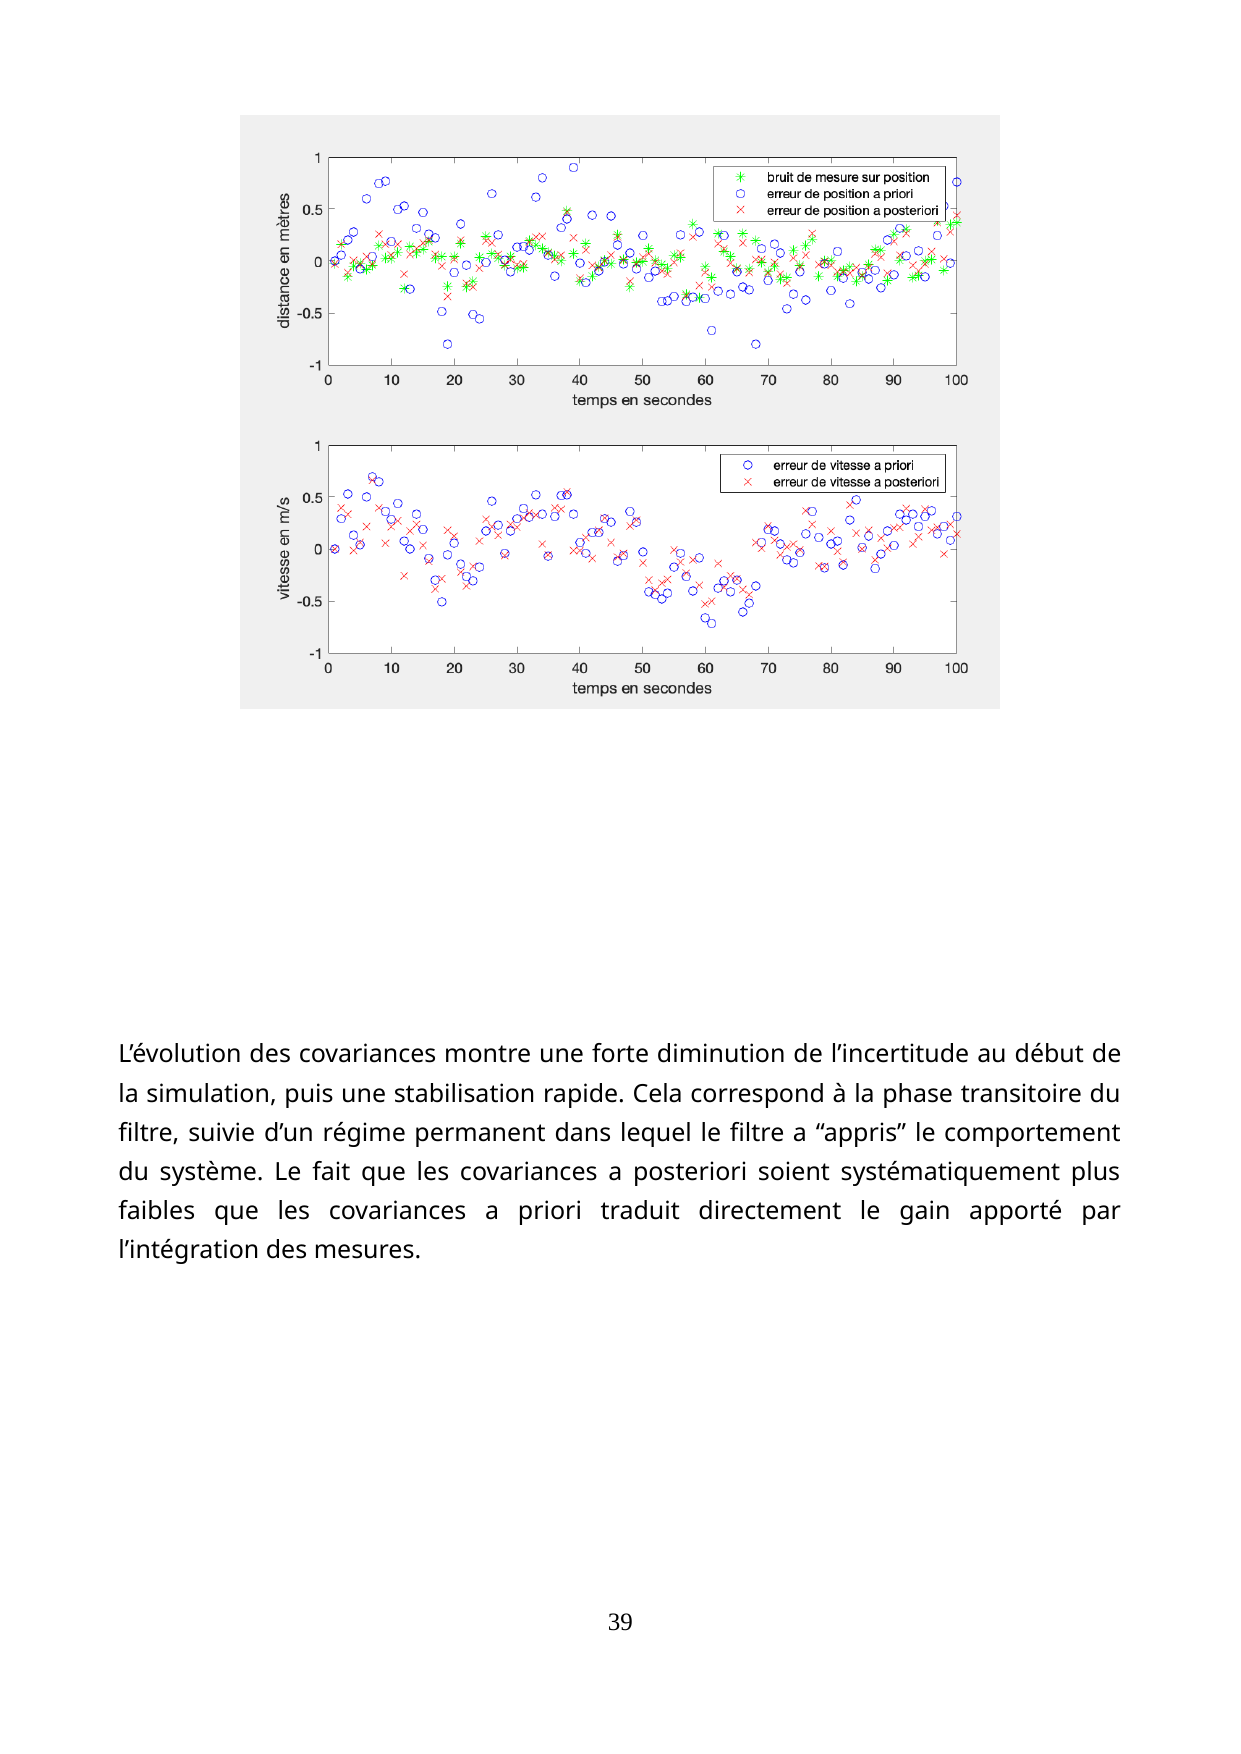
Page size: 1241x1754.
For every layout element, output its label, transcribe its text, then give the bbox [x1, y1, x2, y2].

text L’évolution des covariances montre une forte diminution de l’incertitude au début de la simulation, puis une stabilisation rapide. Cela correspond à la phase transitoire du filtre, suivie d’un régime permanent dans lequel le filtre a “appris” le comportement du système. Le fait que les covariances a posteriori soient systématiquement plus faibles que les covariances a priori traduit directement le gain apporté par l’intégration des mesures. [118, 1036, 1122, 1266]
picture [240, 115, 1000, 709]
